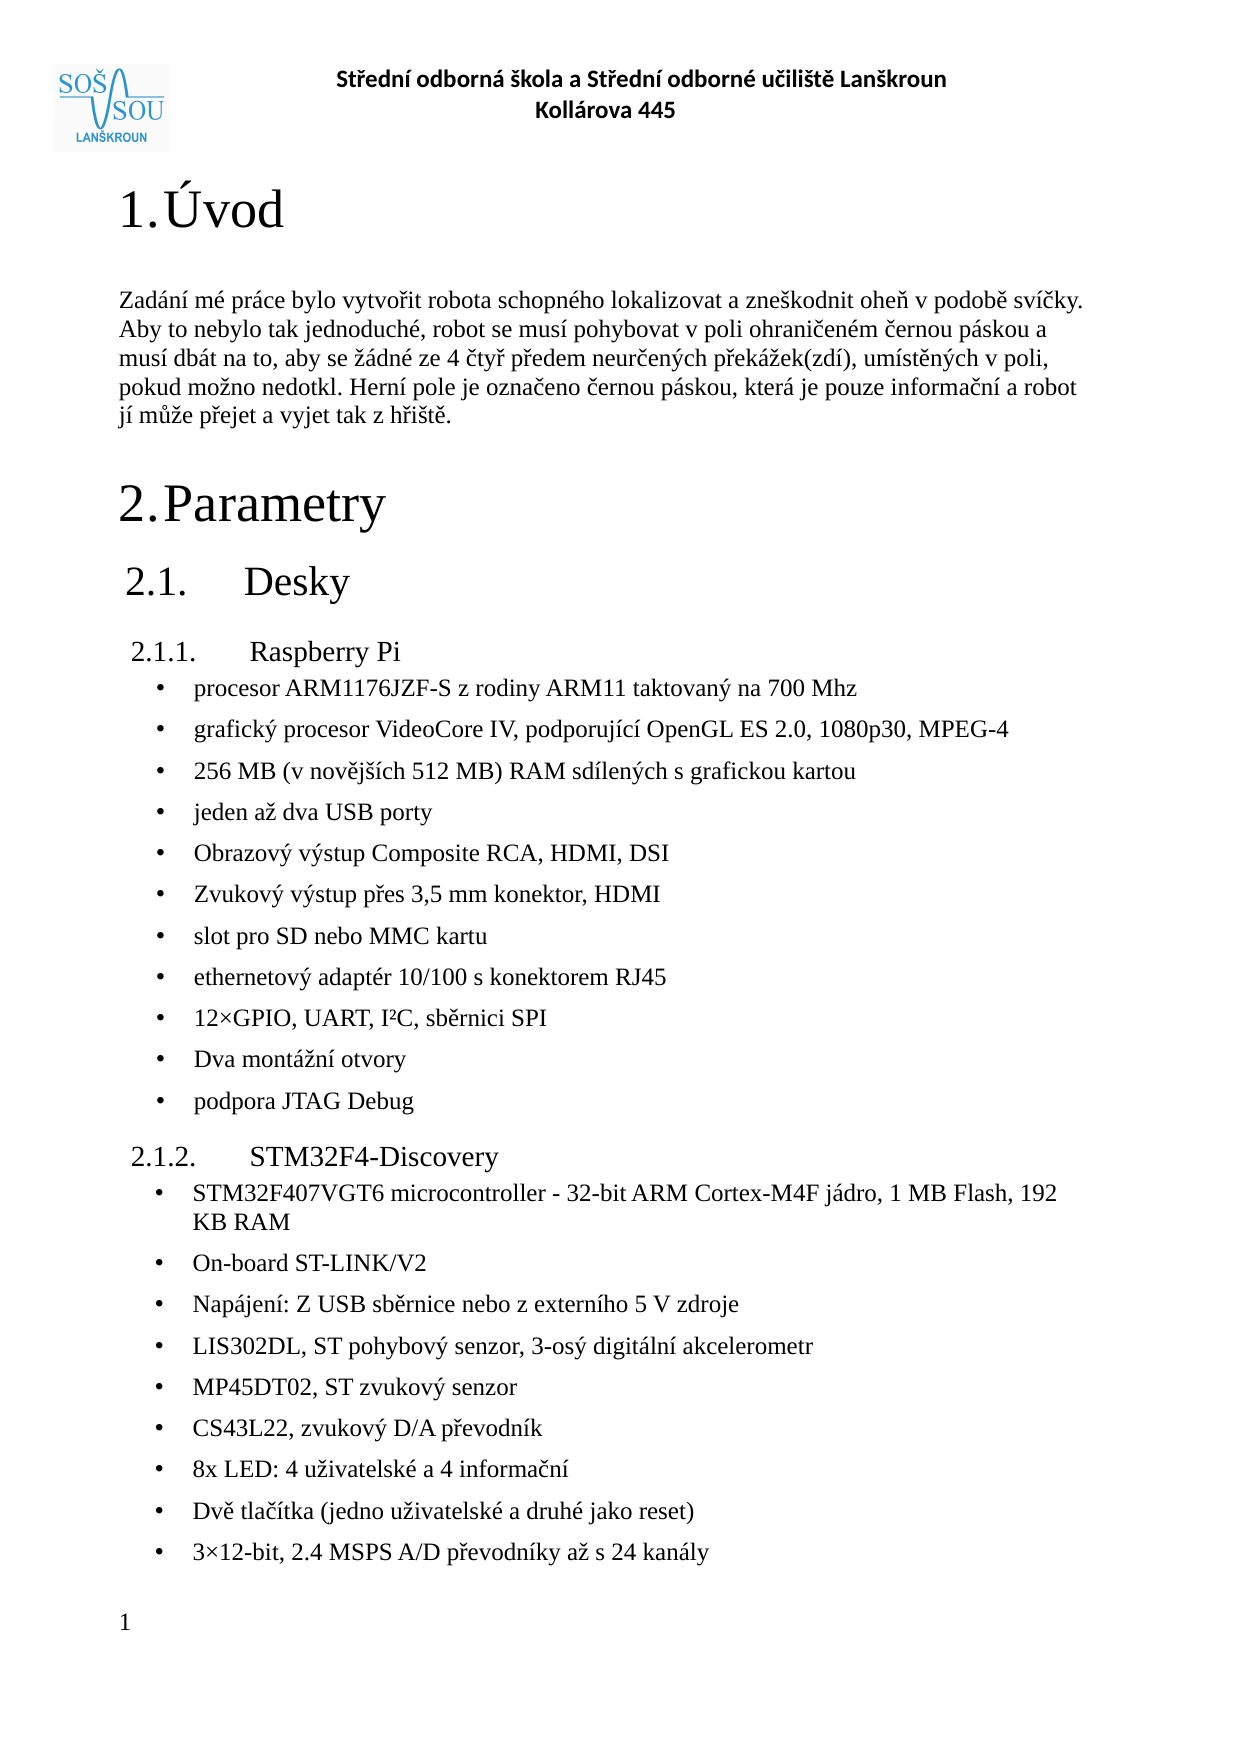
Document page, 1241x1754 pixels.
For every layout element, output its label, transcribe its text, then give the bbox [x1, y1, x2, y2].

list jeden až dva USB porty [156, 797, 1092, 826]
list podpora JTAG Debug [156, 1086, 1092, 1114]
list CS43L22, zvukový D/A převodník [155, 1413, 1092, 1442]
list 256 MB (v novějších 512 MB) RAM sdílených s grafickou kartou [156, 756, 1092, 784]
subtitle Parametry [119, 470, 1092, 533]
subtitle STM32F4-Discovery [131, 1139, 1092, 1172]
list slot pro SD nebo MMC kartu [156, 921, 1092, 949]
list Obrazový výstup Composite RCA, HDMI, DSI [156, 838, 1092, 867]
list Napájení: Z USB sběrnice nebo z externího 5 V zdroje [155, 1289, 1092, 1318]
list STM32F407VGT6 microcontroller - 32-bit ARM Cortex-M4F jádro, 1 MB Flash, 192 KB RAM [155, 1178, 1092, 1236]
list LIS302DL, ST pohybový senzor, 3-osý digitální akcelerometr [155, 1331, 1092, 1359]
list 3×12-bit, 2.4 MSPS A/D převodníky až s 24 kanály [155, 1537, 1092, 1566]
list Dva montážní otvory [156, 1044, 1092, 1073]
list procesor ARM1176JZF-S z rodiny ARM11 taktovaný na 700 Mhz [156, 673, 1092, 702]
list MP45DT02, ST zvukový senzor [155, 1372, 1092, 1401]
list 12×GPIO, UART, I²C, sběrnici SPI [156, 1003, 1092, 1032]
list Dvě tlačítka (jedno uživatelské a druhé jako reset) [155, 1496, 1092, 1524]
subtitle Úvod [119, 177, 1092, 239]
list On-board ST-LINK/V2 [155, 1248, 1092, 1277]
list ethernetový adaptér 10/100 s konektorem RJ45 [156, 962, 1092, 991]
list grafický procesor VideoCore IV, podporující OpenGL ES 2.0, 1080p30, MPEG-4 [156, 714, 1092, 743]
text Zadání mé práce bylo vytvořit robota schopného lokalizovat a zneškodnit oheň v podobě svíčky. Aby to nebylo tak jednoduché, robot se musí pohybovat v poli ohraničeném černou páskou a musí dbát na to, aby se žádné ze 4 čtyř předem neurčených překážek(zdí), umístěných v poli, pokud možno nedotkl. Herní pole je označeno černou páskou, která je pouze informační a robot jí může přejet a vyjet tak z hřiště. [119, 285, 1092, 429]
list 8x LED: 4 uživatelské a 4 informační [155, 1454, 1092, 1483]
subtitle Raspberry Pi [131, 634, 1092, 667]
list Zvukový výstup přes 3,5 mm konektor, HDMI [156, 879, 1092, 908]
subtitle Desky [125, 556, 1092, 604]
picture [53, 64, 170, 152]
